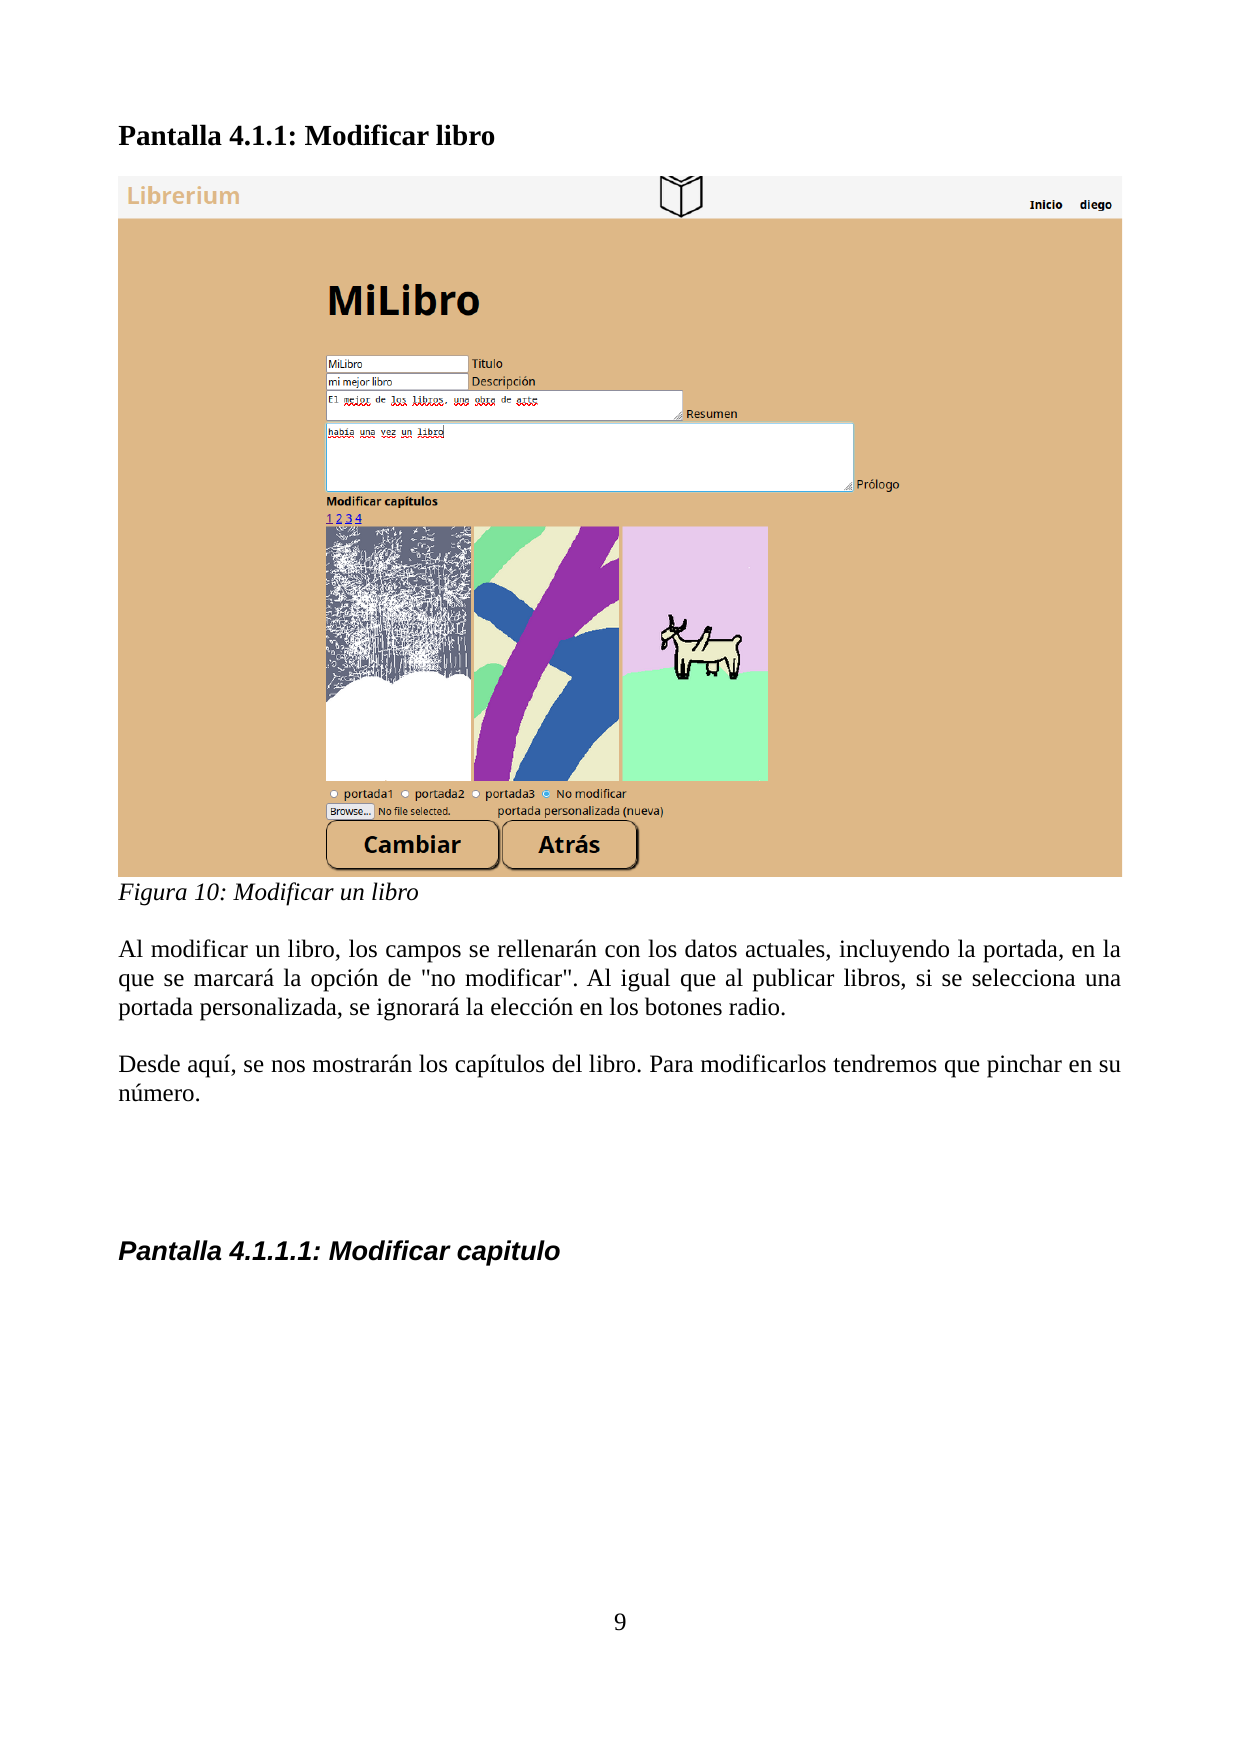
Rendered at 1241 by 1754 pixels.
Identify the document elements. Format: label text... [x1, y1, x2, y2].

text Al modificar un libro, los campos se rellenarán con los datos actuales, incluyendo la portada, en la que se marcará la opción de "no modificar". Al igual que al publicar libros, si se selecciona una portada personalizada, se ignorará la elección en los botones radio. [118, 934, 1122, 1021]
picture [118, 176, 1123, 877]
text Desde aquí, se nos mostrarán los capítulos del libro. Para modificarlos tendremos que pinchar en su número. [118, 1049, 1122, 1107]
subtitle Pantalla 4.1.1: Modificar libro [118, 118, 1122, 152]
text Figura 10: Modificar un libro [118, 877, 1122, 906]
subtitle Pantalla 4.1.1.1: Modificar capitulo [118, 1234, 1122, 1266]
